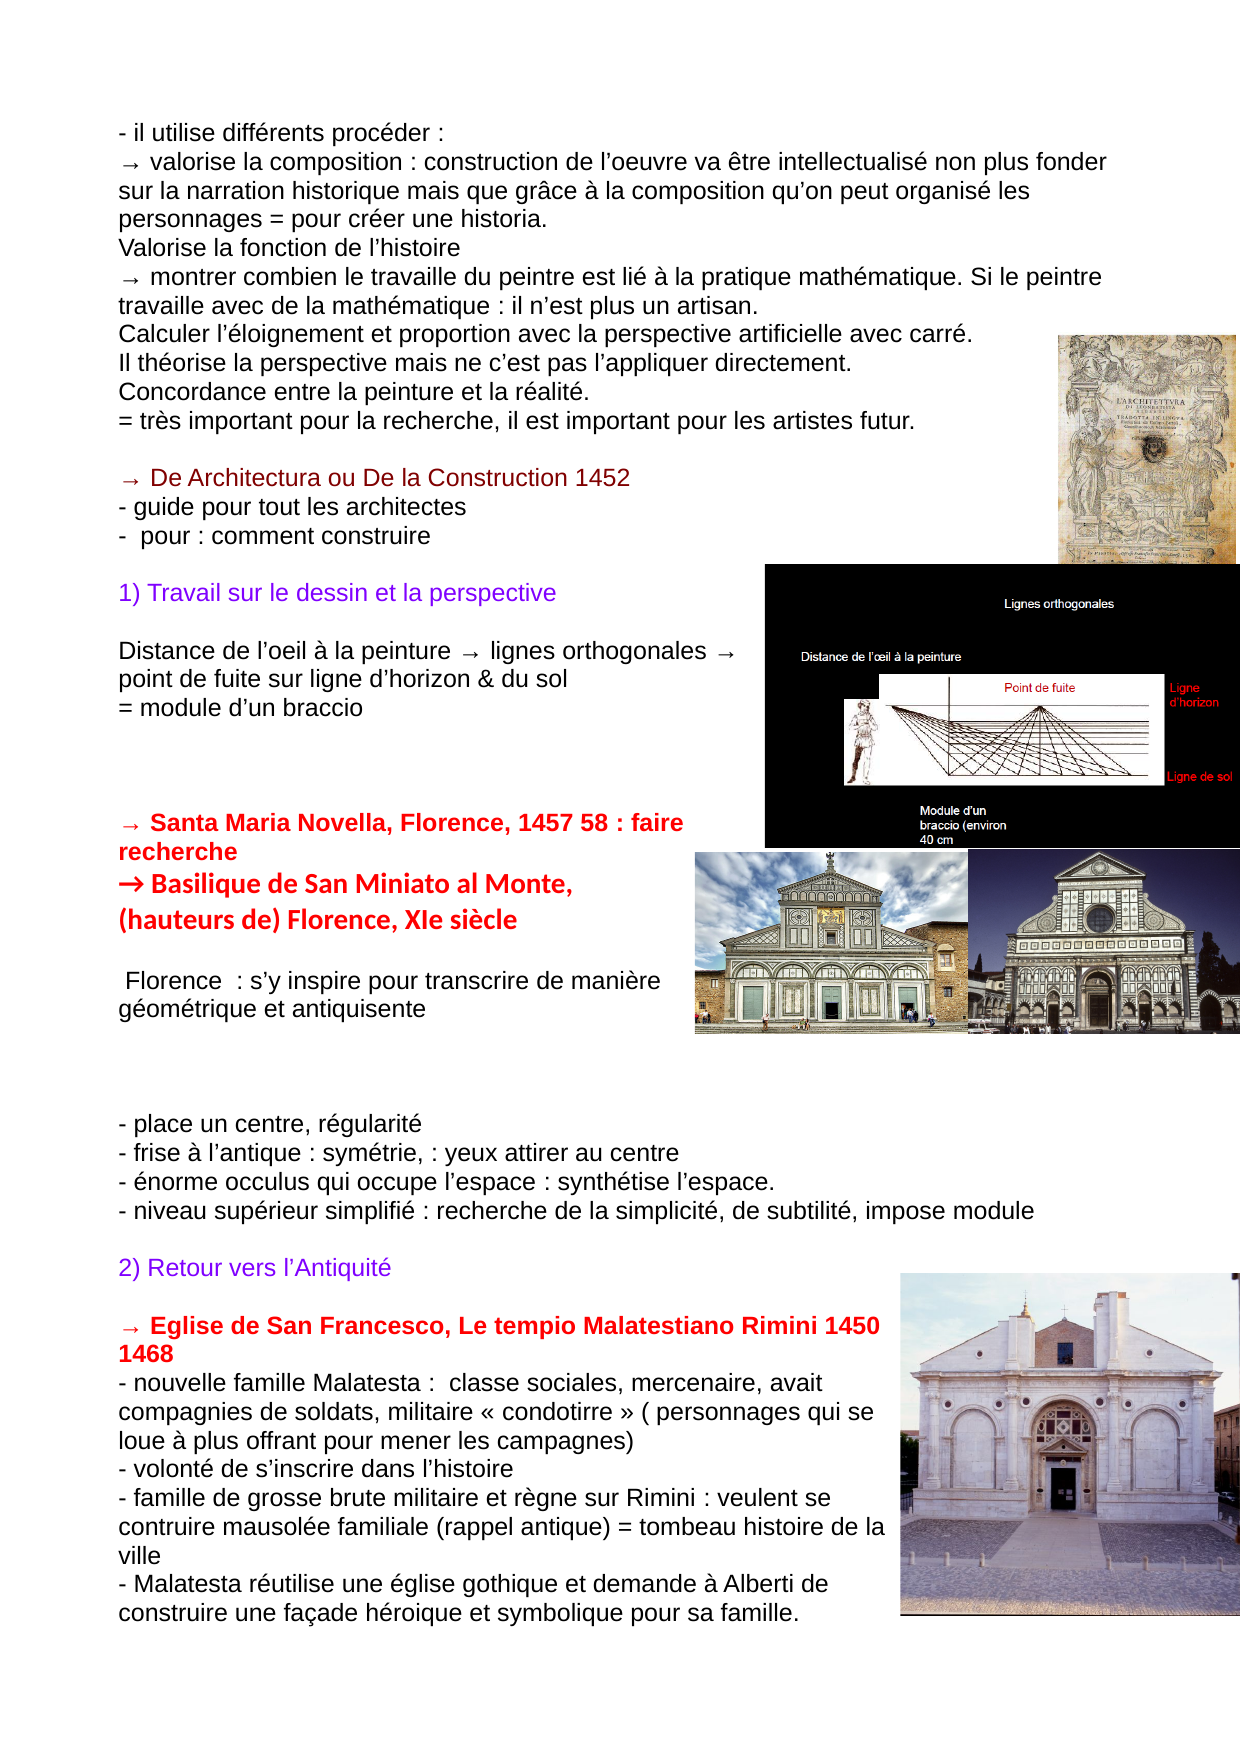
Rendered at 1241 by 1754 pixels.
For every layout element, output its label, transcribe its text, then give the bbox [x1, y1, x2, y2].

picture [764, 332, 1240, 848]
text Valorise la fonction de l’histoire [118, 233, 1122, 262]
text Distance de l’oeil à la peinture → lignes orthogonales → point de fuite sur ligne d’horizon & du sol [118, 636, 764, 693]
text → montrer combien le travaille du peintre est lié à la pratique mathématique. Si le peintre travaille avec de la mathématique : il n’est plus un artisan. [118, 262, 1122, 319]
text - énorme occulus qui occupe l’espace : synthétise l’espace. [118, 1167, 1122, 1196]
text Il théorise la perspective mais ne c’est pas l’appliquer directement. [118, 348, 1057, 377]
text 1) Travail sur le dessin et la perspective [118, 578, 764, 607]
text Florence : s’y inspire pour transcrire de manière géométrique et antiquisente [118, 966, 694, 1023]
text → Eglise de San Francesco, Le tempio Malatestiano Rimini 1450 1468 [118, 1311, 900, 1368]
text Concordance entre la peinture et la réalité. [118, 377, 1057, 406]
picture [694, 849, 1240, 1034]
text Calculer l’éloignement et proportion avec la perspective artificielle avec carré. [118, 319, 1122, 348]
text → Basilique de San Miniato al Monte, [118, 866, 694, 901]
text - nouvelle famille Malatesta : classe sociales, mercenaire, avait compagnies de soldats, militaire « condotirre » ( personnages qui se loue à plus offrant pour mener les campagnes) [118, 1368, 900, 1454]
text - frise à l’antique : symétrie, : yeux attirer au centre [118, 1138, 1122, 1167]
text (hauteurs de) Florence, XIe siècle [118, 901, 694, 937]
text - il utilise différents procéder : [118, 118, 1122, 147]
text - Malatesta réutilise une église gothique et demande à Alberti de construire une façade héroique et symbolique pour sa famille. [118, 1569, 1122, 1627]
picture [900, 1273, 1240, 1616]
text - place un centre, régularité [118, 1109, 1122, 1138]
text = très important pour la recherche, il est important pour les artistes futur. [118, 406, 1057, 434]
text = module d’un braccio [118, 693, 764, 722]
text - pour : comment construire [118, 521, 1057, 549]
text - famille de grosse brute militaire et règne sur Rimini : veulent se contruire mausolée familiale (rappel antique) = tombeau histoire de la ville [118, 1483, 900, 1569]
text → Santa Maria Novella, Florence, 1457 58 : faire recherche [118, 808, 1122, 866]
text - volonté de s’inscrire dans l’histoire [118, 1454, 900, 1483]
text 2) Retour vers l’Antiquité [118, 1253, 1122, 1282]
text → De Architectura ou De la Construction 1452 [118, 463, 1057, 492]
text → valorise la composition : construction de l’oeuvre va être intellectualisé non plus fonder sur la narration historique mais que grâce à la composition qu’on peut organisé les personnages = pour créer une historia. [118, 147, 1122, 233]
text - niveau supérieur simplifié : recherche de la simplicité, de subtilité, impose module [118, 1196, 1122, 1224]
text - guide pour tout les architectes [118, 492, 1057, 521]
